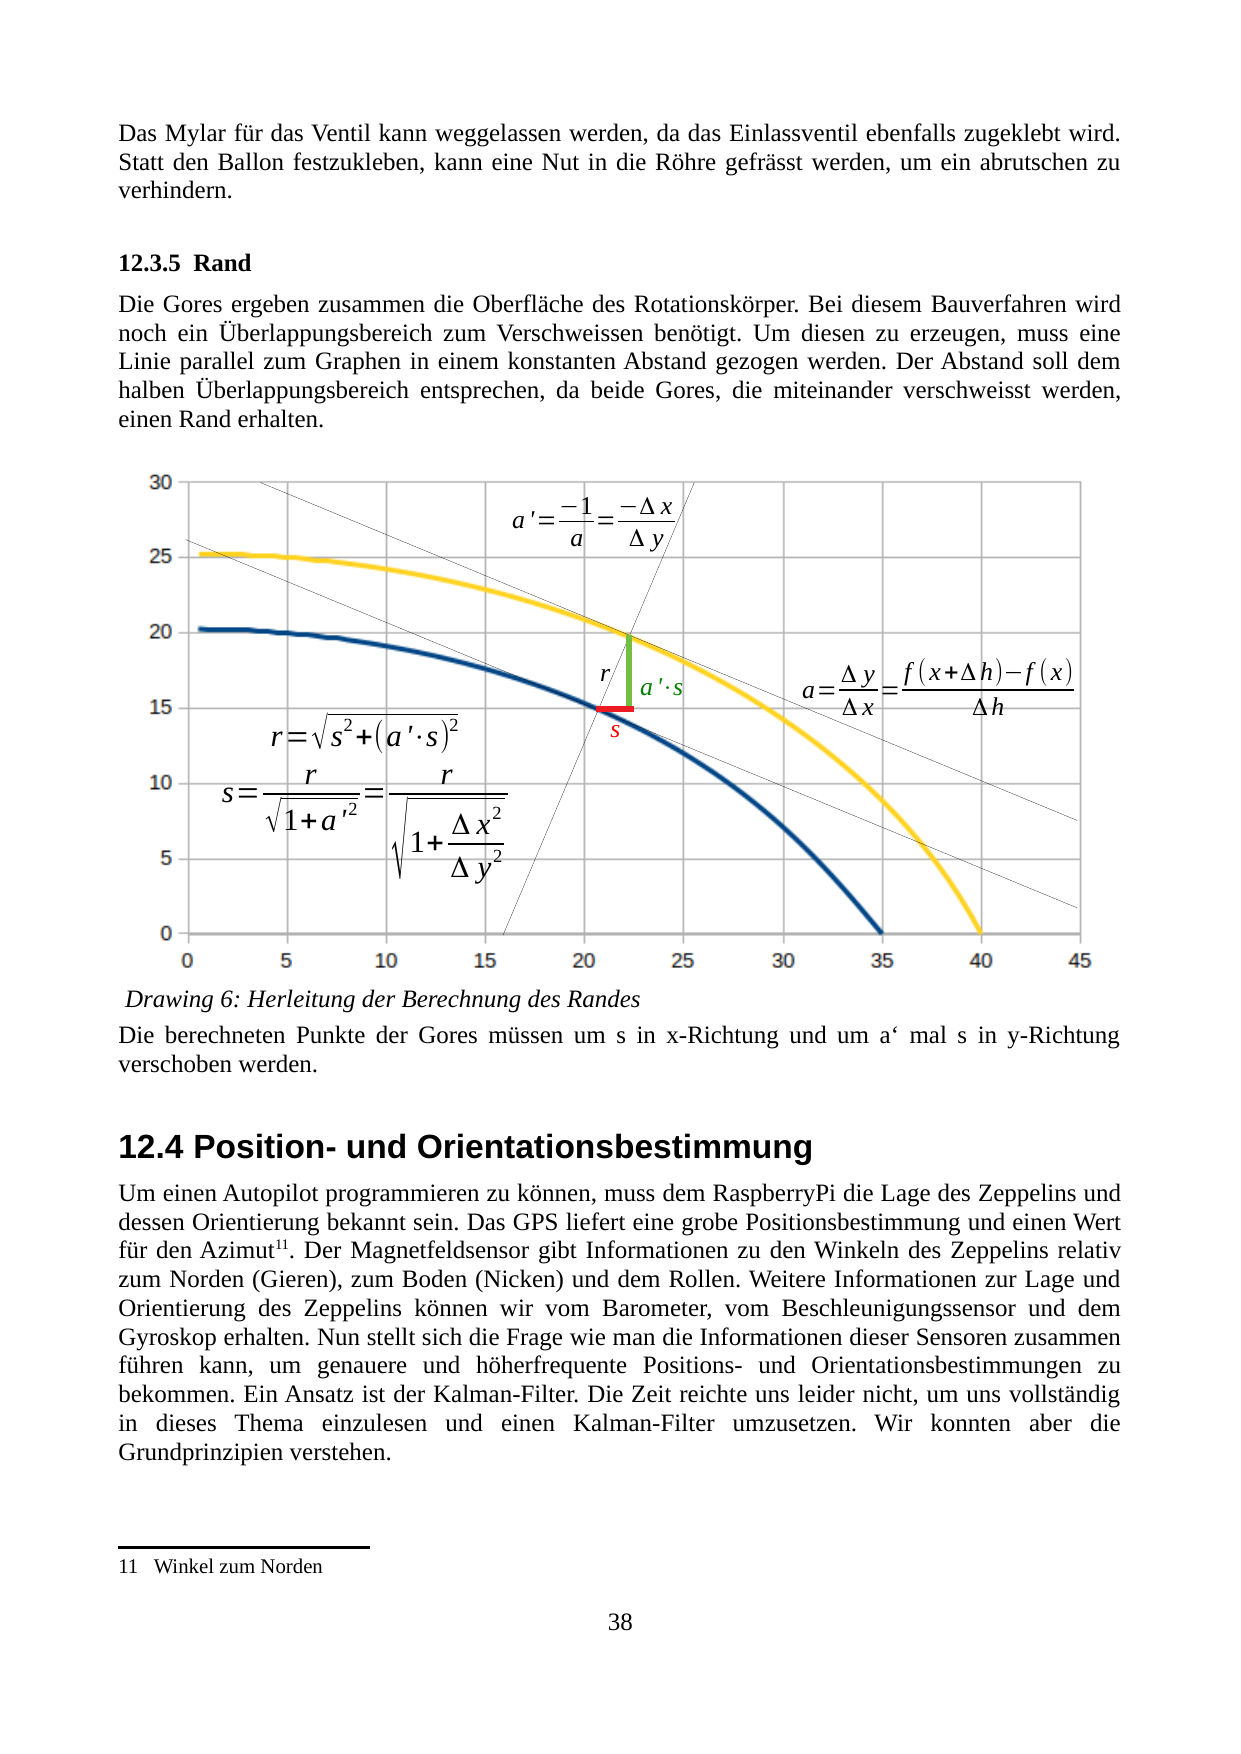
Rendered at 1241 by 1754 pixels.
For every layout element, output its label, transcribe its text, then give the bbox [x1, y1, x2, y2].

subtitle Rand [118, 248, 1122, 276]
text Die Gores ergeben zusammen die Oberfläche des Rotationskörper. Bei diesem Bauverfahren wird noch ein Überlappungsbereich zum Verschweissen benötigt. Um diesen zu erzeugen, muss eine Linie parallel zum Graphen in einem konstanten Abstand gezogen werden. Der Abstand soll dem halben Überlappungsbereich entsprechen, da beide Gores, die miteinander verschweisst werden, einen Rand erhalten. [118, 289, 1122, 433]
subtitle Position- und Orientationsbestimmung [118, 1127, 1122, 1166]
text Die berechneten Punkte der Gores müssen um s in x-Richtung und um a‘ mal s in y-Richtung verschoben werden. [118, 433, 1122, 1077]
text Das Mylar für das Ventil kann weggelassen werden, da das Einlassventil ebenfalls zugeklebt wird. Statt den Ballon festzukleben, kann eine Nut in die Röhre gefrässt werden, um ein abrutschen zu verhindern. [118, 118, 1122, 204]
text Winkel zum Norden [118, 1553, 1122, 1578]
text Drawing 6: Herleitung der Berechnung des Randes [125, 984, 1105, 1012]
text Um einen Autopilot programmieren zu können, muss dem RaspberryPi die Lage des Zeppelins und dessen Orientierung bekannt sein. Das GPS liefert eine grobe Positionsbestimmung und einen Wert für den Azimut. Der Magnetfeldsensor gibt Informationen zu den Winkeln des Zeppelins relativ zum Norden (Gieren), zum Boden (Nicken) und dem Rollen. Weitere Informationen zur Lage und Orientierung des Zeppelins können wir vom Barometer, vom Beschleunigungssensor und dem Gyroskop erhalten. Nun stellt sich die Frage wie man die Informationen dieser Sensoren zusammen führen kann, um genauere und höherfrequente Positions- und Orientationsbestimmungen zu bekommen. Ein Ansatz ist der Kalman-Filter. Die Zeit reichte uns leider nicht, um uns vollständig in dieses Thema einzulesen und einen Kalman-Filter umzusetzen. Wir konnten aber die Grundprinzipien verstehen. [118, 1178, 1122, 1466]
